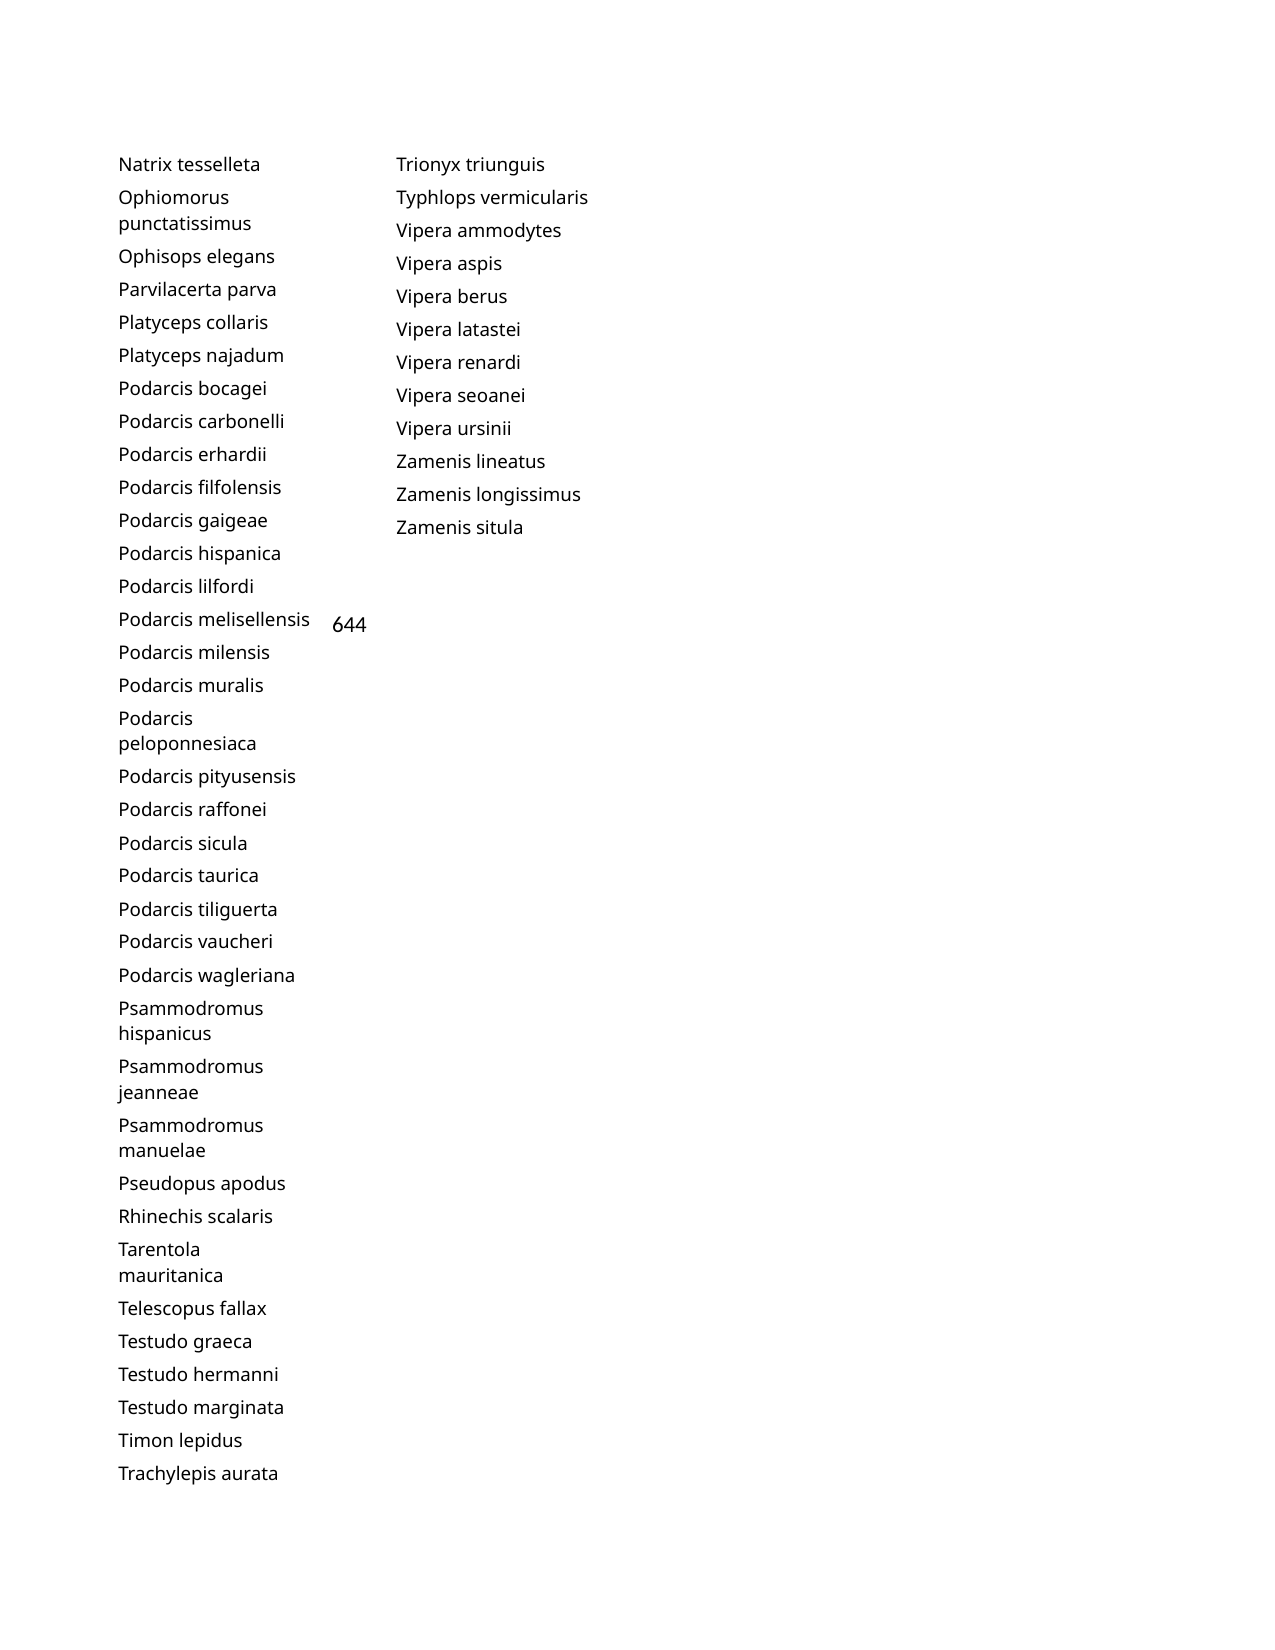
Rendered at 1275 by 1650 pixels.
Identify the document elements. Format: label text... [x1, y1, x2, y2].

table_cell Natrix tesselleta [112, 148, 317, 181]
table_cell Podarcis bocagei [112, 371, 317, 404]
table_cell Podarcis taurica [112, 859, 317, 892]
table_cell Trachylepis aurata [112, 1456, 317, 1489]
table_cell Testudo graeca [112, 1324, 317, 1357]
table_cell Psammodromus jeanneae [112, 1050, 317, 1108]
table_cell Podarcis milensis [112, 635, 317, 668]
table_cell Psammodromus hispanicus [112, 991, 317, 1050]
table_cell Platyceps najadum [112, 338, 317, 371]
table_cell Testudo hermanni [112, 1358, 317, 1390]
table_cell Rhinechis scalaris [112, 1200, 317, 1233]
table_cell Podarcis erhardii [112, 437, 317, 470]
table_cell Psammodromus manuelae [112, 1108, 317, 1167]
table_cell Testudo marginata [112, 1390, 317, 1423]
table_cell [390, 577, 595, 610]
table_cell Vipera renardi [390, 346, 595, 379]
table_cell Vipera aspis [390, 247, 595, 280]
table_cell Podarcis peloponnesiaca [112, 701, 317, 760]
table_cell Tarentola mauritanica [112, 1233, 317, 1291]
table_cell Podarcis filfolensis [112, 470, 317, 503]
table_cell Typhlops vermicularis [390, 181, 595, 214]
table_cell Vipera berus [390, 280, 595, 313]
table_cell Platyceps collaris [112, 305, 317, 338]
table_cell Podarcis tiliguerta [112, 892, 317, 925]
table_cell Podarcis vaucheri [112, 925, 317, 958]
table_cell Podarcis muralis [112, 669, 317, 701]
table_cell Zamenis longissimus [390, 478, 595, 511]
table_cell Parvilacerta parva [112, 272, 317, 305]
table_cell Podarcis sicula [112, 826, 317, 859]
table_cell Timon lepidus [112, 1424, 317, 1456]
table_cell Podarcis melisellensis [112, 603, 317, 635]
table_cell Podarcis lilfordi [112, 569, 317, 602]
table_cell Podarcis raffonei [112, 793, 317, 826]
table_cell Podarcis hispanica [112, 536, 317, 569]
table_cell Vipera ursinii [390, 412, 595, 445]
table_cell Ophisops elegans [112, 239, 317, 272]
table_cell Pseudopus apodus [112, 1167, 317, 1200]
table_cell Telescopus fallax [112, 1291, 317, 1324]
table_cell Ophiomorus punctatissimus [112, 181, 317, 239]
table_cell Podarcis pityusensis [112, 760, 317, 793]
table_cell Zamenis situla [390, 511, 595, 544]
table_cell Podarcis carbonelli [112, 404, 317, 437]
table_cell Vipera latastei [390, 313, 595, 346]
table_cell [390, 544, 595, 577]
table_cell Podarcis gaigeae [112, 503, 317, 536]
table_cell Zamenis lineatus [390, 445, 595, 478]
table_cell Podarcis wagleriana [112, 958, 317, 991]
table_cell Vipera ammodytes [390, 214, 595, 247]
table_cell Trionyx triunguis [390, 148, 595, 181]
table_cell Vipera seoanei [390, 379, 595, 412]
